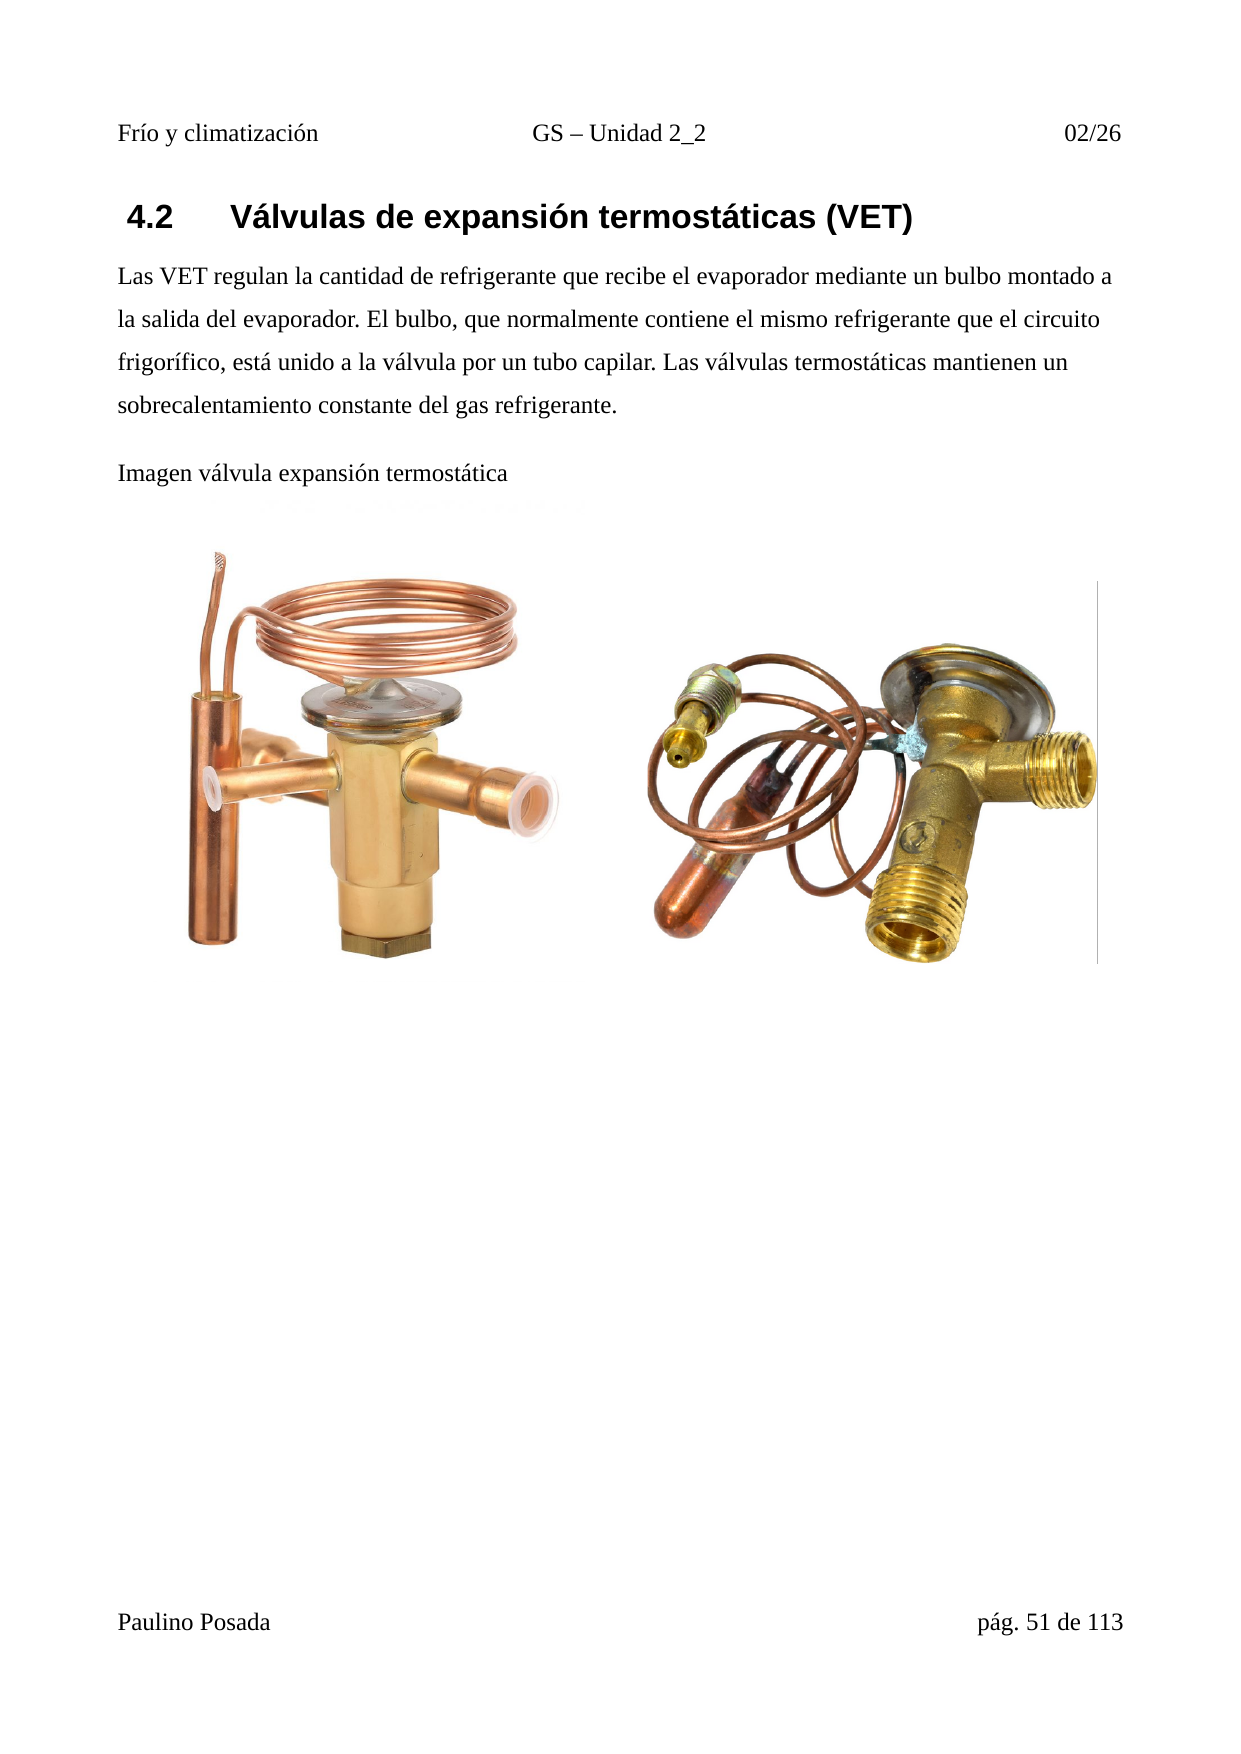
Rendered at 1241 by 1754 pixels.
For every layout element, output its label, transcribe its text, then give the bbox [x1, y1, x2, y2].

picture [134, 500, 585, 982]
picture [647, 581, 1098, 964]
text Las VET regulan la cantidad de refrigerante que recibe el evaporador mediante un bulbo montado a la salida del evaporador. El bulbo, que normalmente contiene el mismo refrigerante que el circuito frigorífico, está unido a la válvula por un tubo capilar. Las válvulas termostáticas mantienen un sobrecalentamiento constante del gas refrigerante. [117, 261, 1123, 419]
subtitle Válvulas de expansión termostáticas (VET) [117, 197, 1123, 236]
text Imagen válvula expansión termostática [117, 458, 1123, 487]
